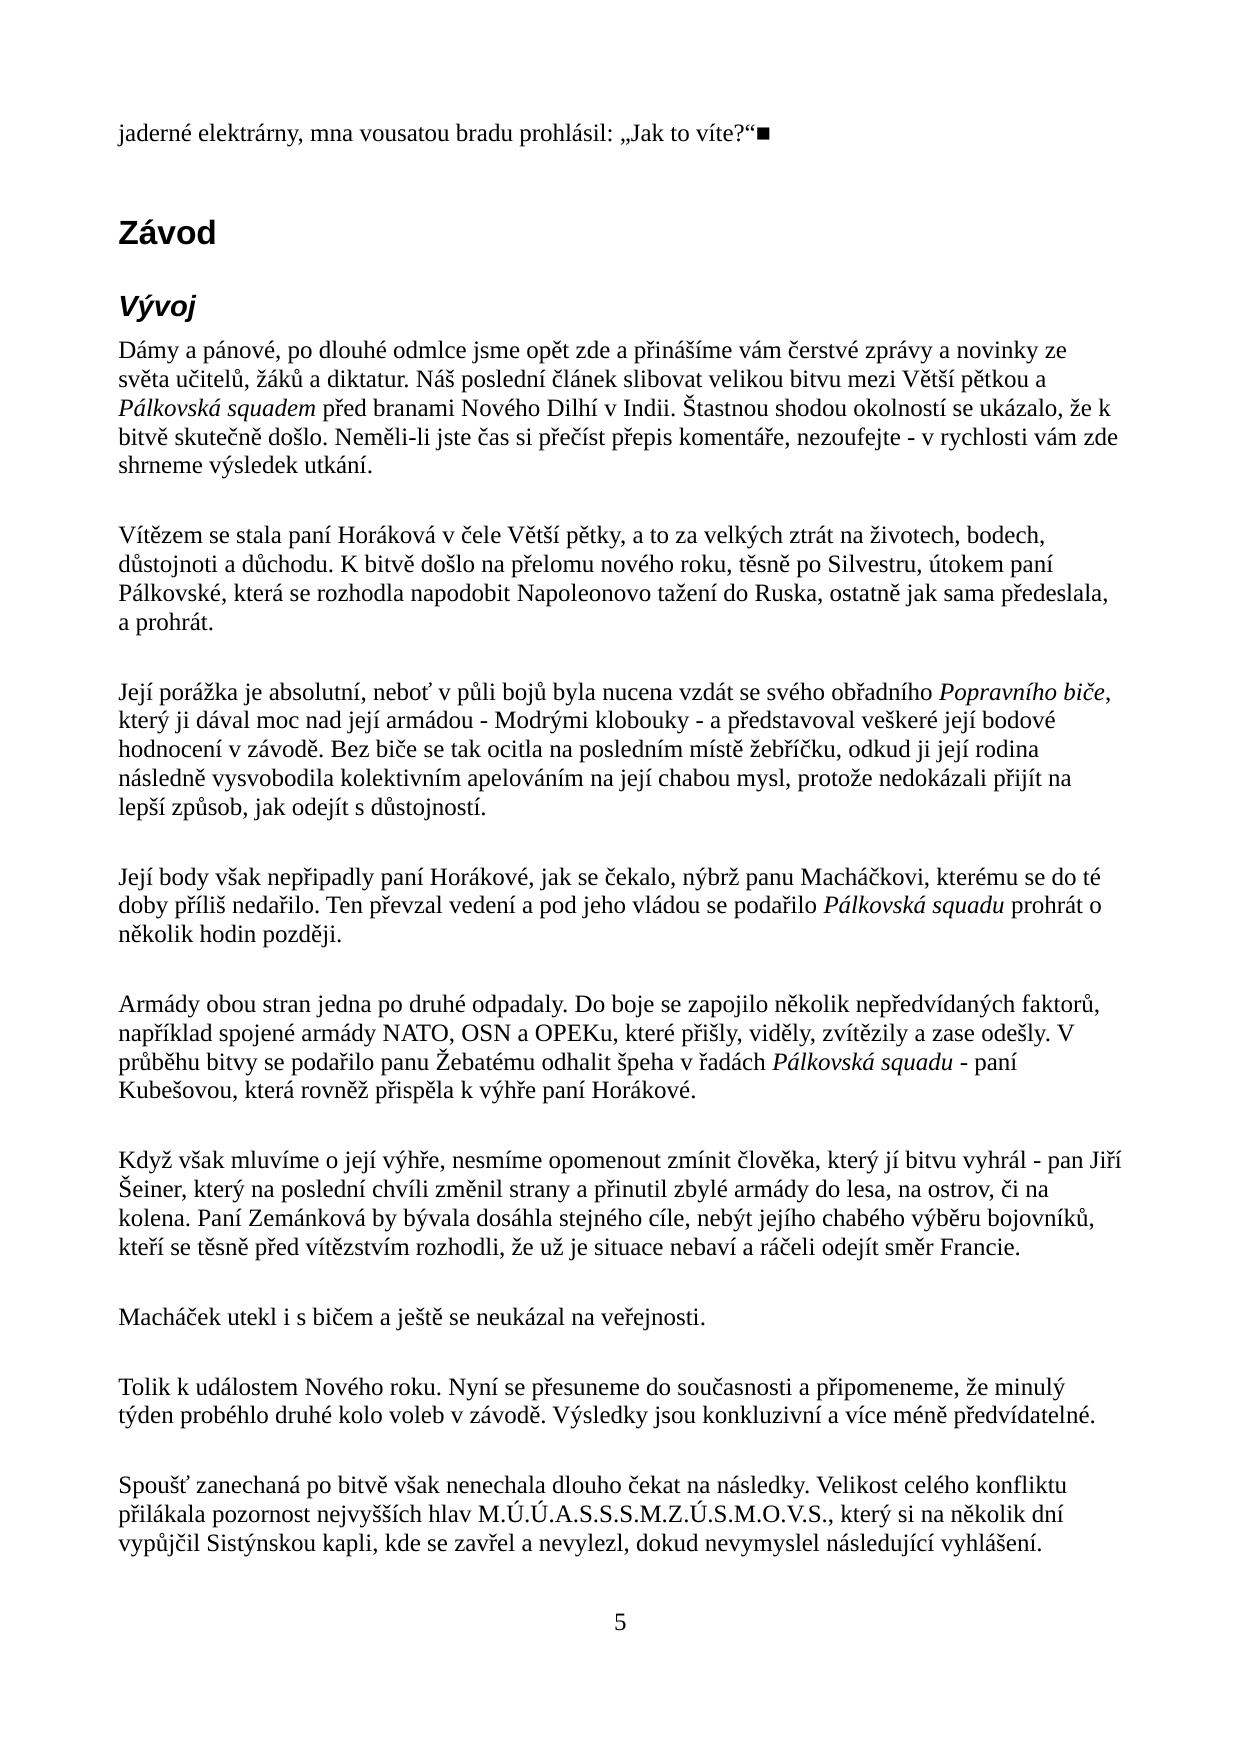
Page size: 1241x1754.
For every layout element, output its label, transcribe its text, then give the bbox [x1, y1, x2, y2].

text Vítězem se stala paní Horáková v čele Větší pětky, a to za velkých ztrát na životech, bodech, důstojnoti a důchodu. K bitvě došlo na přelomu nového roku, těsně po Silvestru, útokem paní Pálkovské, která se rozhodla napodobit Napoleonovo tažení do Ruska, ostatně jak sama předeslala, a prohrát. [118, 520, 1122, 664]
subtitle Závod [118, 213, 1122, 252]
text jaderné elektrárny, mna vousatou bradu prohlásil: „Jak to víte?“■ [118, 118, 1122, 176]
text Její body však nepřipadly paní Horákové, jak se čekalo, nýbrž panu Macháčkovi, kterému se do té doby příliš nedařilo. Ten převzal vedení a pod jeho vládou se podařilo Pálkovská squadu prohrát o několik hodin později. [118, 862, 1122, 977]
subtitle Vývoj [118, 289, 1122, 323]
text Armády obou stran jedna po druhé odpadaly. Do boje se zapojilo několik nepředvídaných faktorů, například spojené armády NATO, OSN a OPEKu, které přišly, viděly, zvítězily a zase odešly. V průběhu bitvy se podařilo panu Žebatému odhalit špeha v řadách Pálkovská squadu - paní Kubešovou, která rovněž přispěla k výhře paní Horákové. [118, 989, 1122, 1133]
text Dámy a pánové, po dlouhé odmlce jsme opět zde a přinášíme vám čerstvé zprávy a novinky ze světa učitelů, žáků a diktatur. Náš poslední článek slibovat velikou bitvu mezi Větší pětkou a Pálkovská squadem před branami Nového Dilhí v Indii. Štastnou shodou okolností se ukázalo, že k bitvě skutečně došlo. Neměli-li jste čas si přečíst přepis komentáře, nezoufejte - v rychlosti vám zde shrneme výsledek utkání. [118, 335, 1122, 508]
text Tolik k událostem Nového roku. Nyní se přesuneme do současnosti a připomeneme, že minulý týden probéhlo druhé kolo voleb v závodě. Výsledky jsou konkluzivní a více méně předvídatelné. [118, 1372, 1122, 1458]
text Spoušť zanechaná po bitvě však nenechala dlouho čekat na následky. Velikost celého konfliktu přilákala pozornost nejvyšších hlav M.Ú.Ú.A.S.S.S.M.Z.Ú.S.M.O.V.S., který si na několik dní vypůjčil Sistýnskou kapli, kde se zavřel a nevylezl, dokud nevymyslel následující vyhlášení. [118, 1470, 1122, 1557]
text Její porážka je absolutní, neboť v půli bojů byla nucena vzdát se svého obřadního Popravního biče, který ji dával moc nad její armádou - Modrými klobouky - a představoval veškeré její bodové hodnocení v závodě. Bez biče se tak ocitla na posledním místě žebříčku, odkud ji její rodina následně vysvobodila kolektivním apelováním na její chabou mysl, protože nedokázali přijít na lepší způsob, jak odejít s důstojností. [118, 677, 1122, 849]
text Macháček utekl i s bičem a ještě se neukázal na veřejnosti. [118, 1302, 1122, 1359]
text Když však mluvíme o její výhře, nesmíme opomenout zmínit člověka, který jí bitvu vyhrál - pan Jiří Šeiner, který na poslední chvíli změnil strany a přinutil zbylé armády do lesa, na ostrov, či na kolena. Paní Zemánková by bývala dosáhla stejného cíle, nebýt jejího chabého výběru bojovníků, kteří se těsně před vítězstvím rozhodli, že už je situace nebaví a ráčeli odejít směr Francie. [118, 1145, 1122, 1289]
